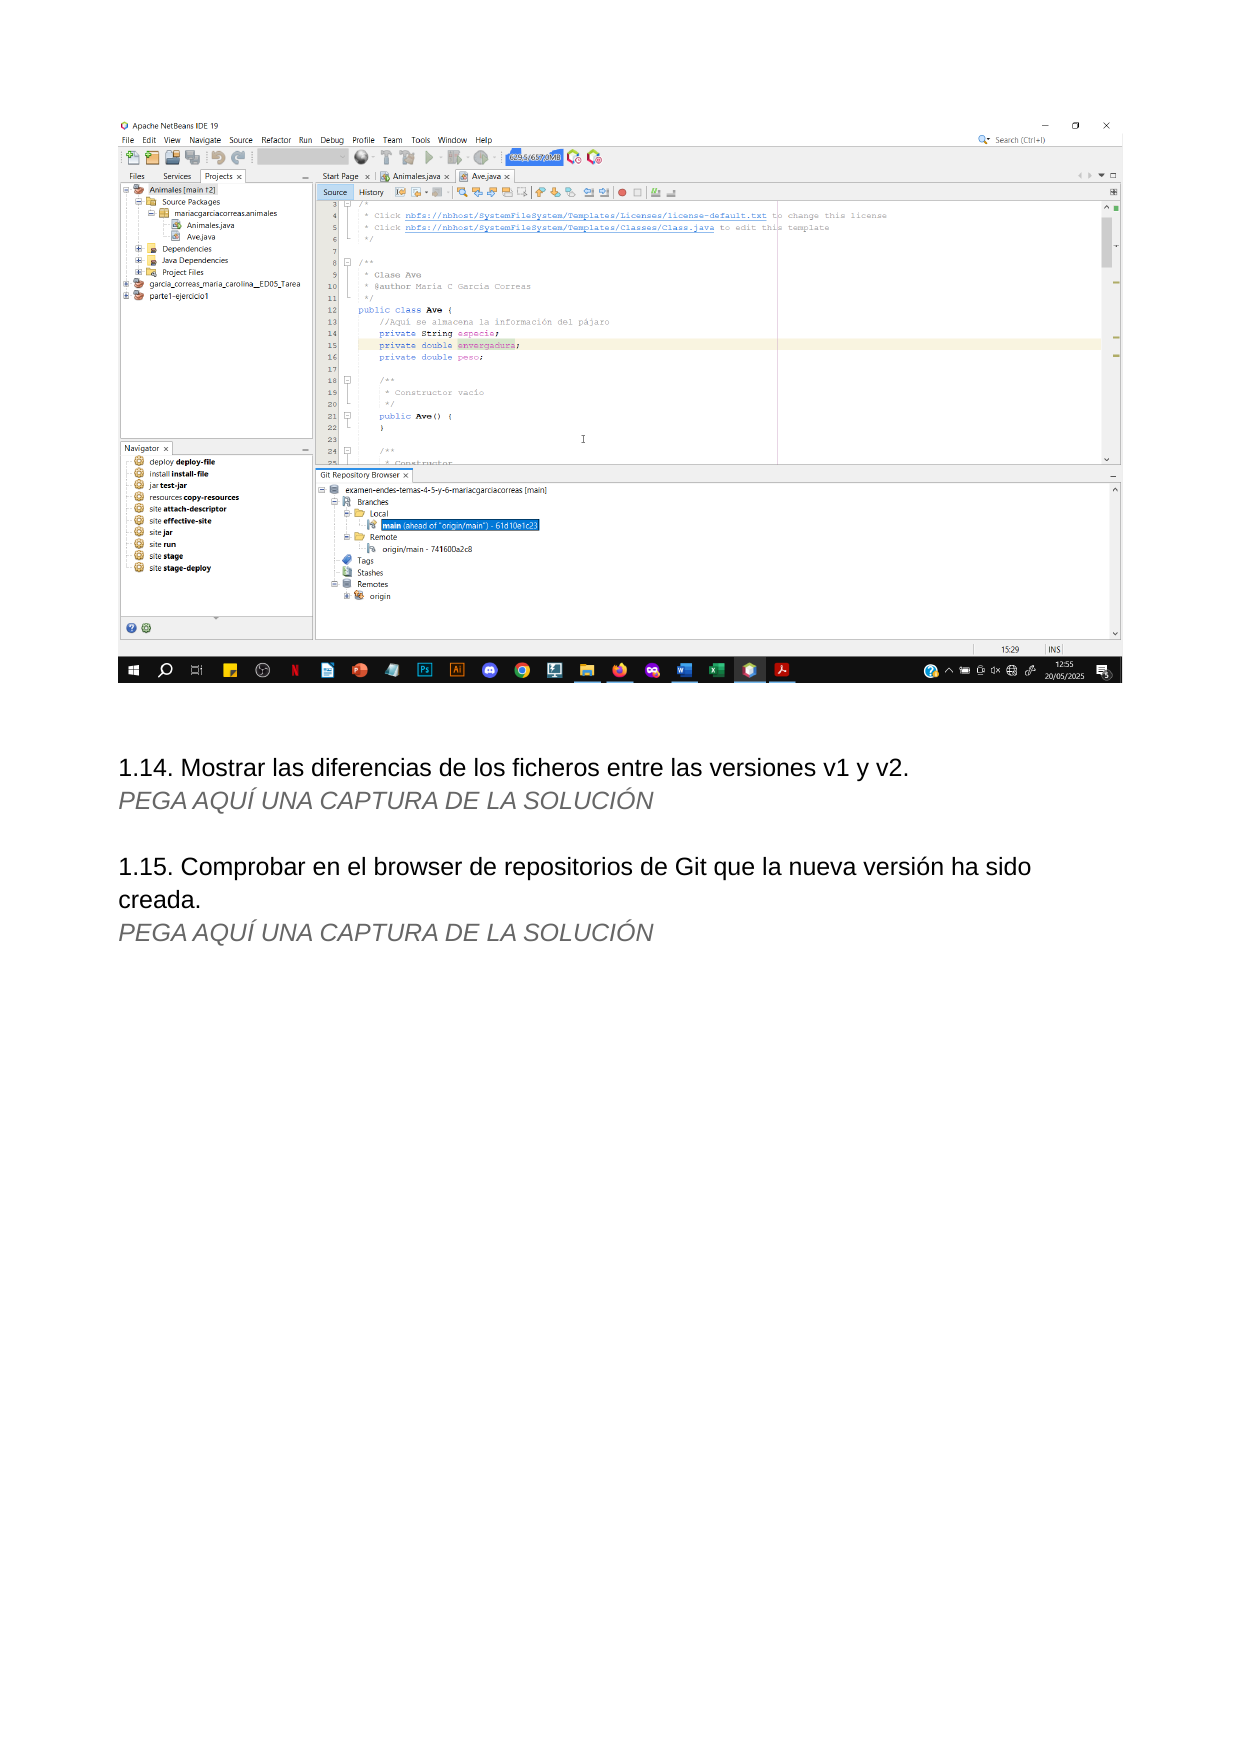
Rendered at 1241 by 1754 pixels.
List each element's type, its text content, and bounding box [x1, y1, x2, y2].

text PEGA AQUÍ UNA CAPTURA DE LA SOLUCIÓN [118, 786, 1122, 815]
text PEGA AQUÍ UNA CAPTURA DE LA SOLUCIÓN [118, 918, 1122, 947]
text 1.14. Mostrar las diferencias de los ficheros entre las versiones v1 y v2. [118, 753, 1122, 782]
text 1.15. Comprobar en el browser de repositorios de Git que la nueva versión ha sido creada. [118, 852, 1122, 914]
